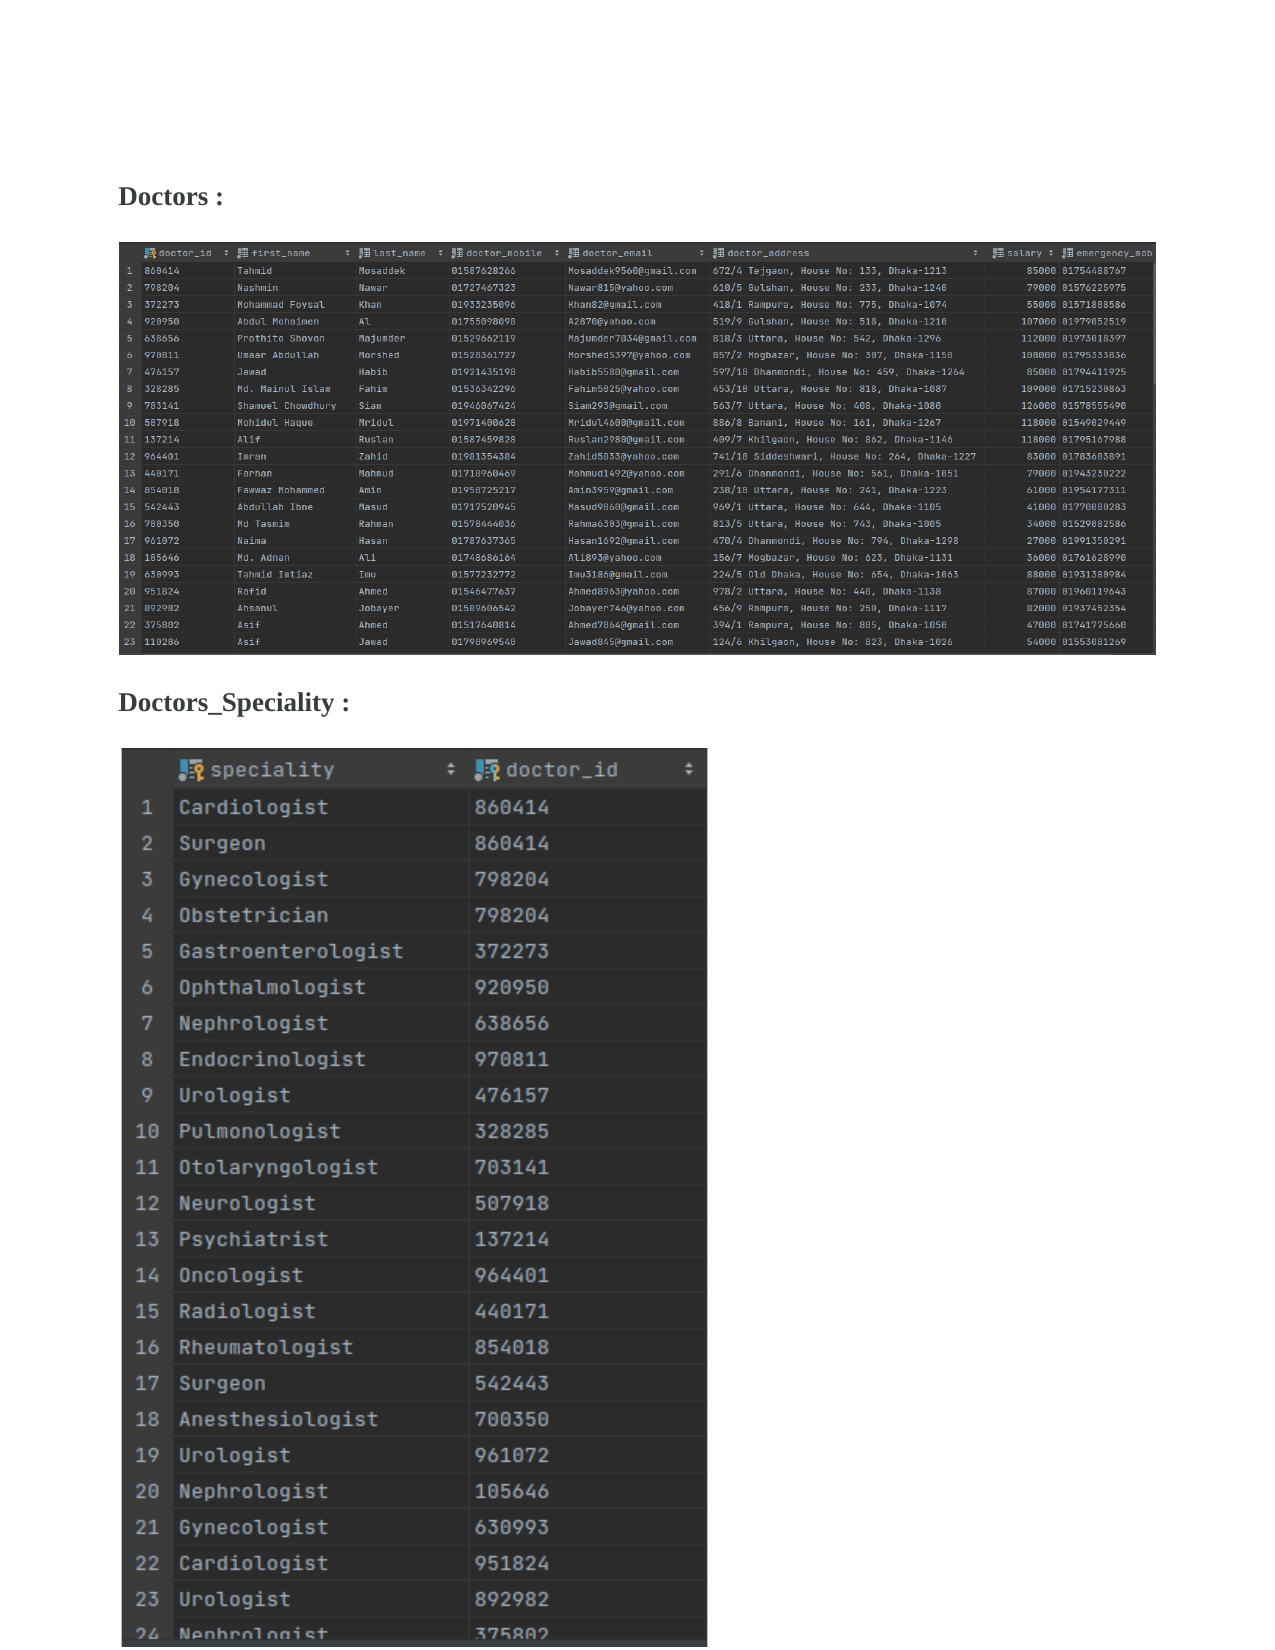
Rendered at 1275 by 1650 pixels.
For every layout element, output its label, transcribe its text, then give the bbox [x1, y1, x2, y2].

text Doctors_Speciality : [118, 686, 1155, 717]
text Doctors : [118, 180, 1155, 212]
picture [119, 242, 1156, 655]
picture [121, 748, 708, 1647]
